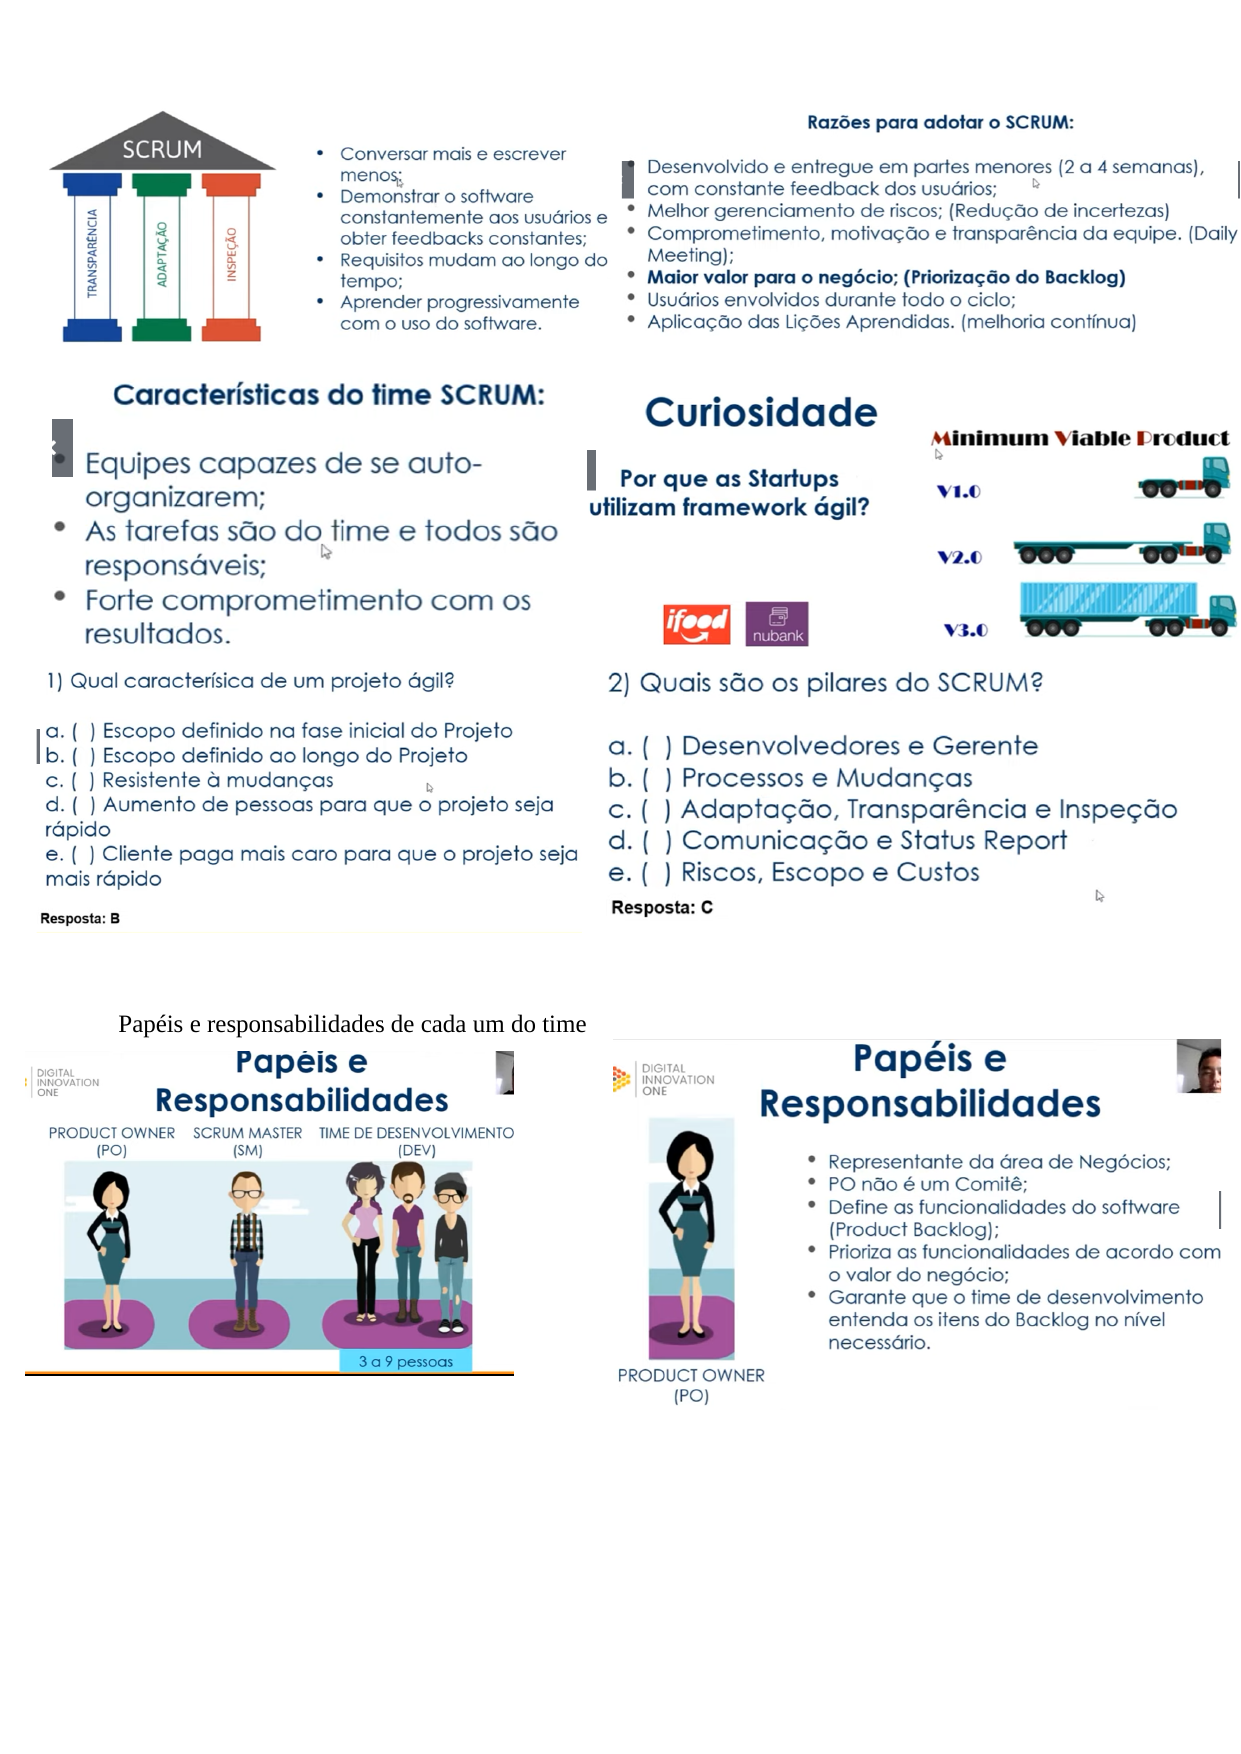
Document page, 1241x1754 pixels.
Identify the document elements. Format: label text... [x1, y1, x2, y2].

picture [621, 103, 1240, 349]
picture [36, 365, 582, 933]
picture [613, 1039, 1222, 1410]
picture [47, 100, 612, 346]
picture [25, 1051, 514, 1376]
picture [603, 661, 1189, 923]
picture [587, 390, 1241, 649]
text Papéis e responsabilidades de cada um do time [118, 1009, 1122, 1038]
